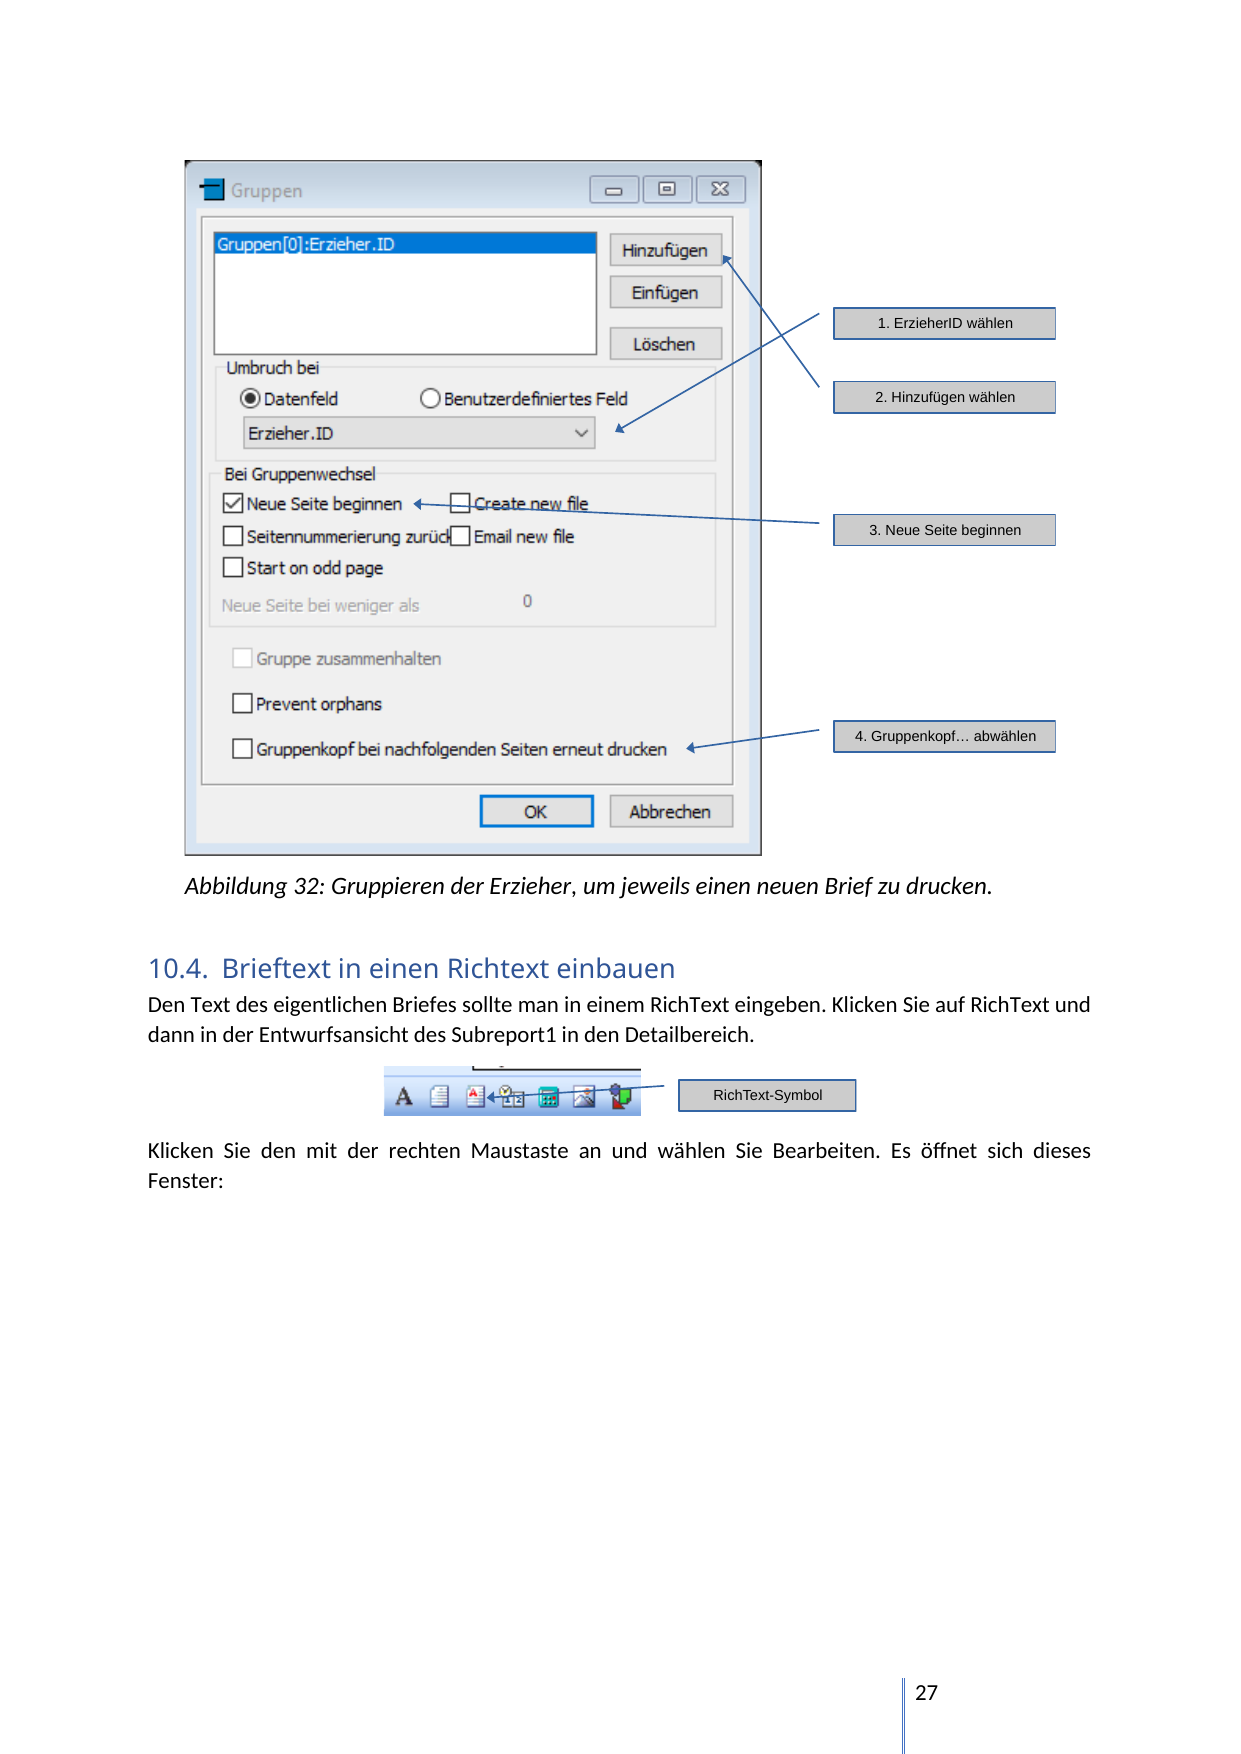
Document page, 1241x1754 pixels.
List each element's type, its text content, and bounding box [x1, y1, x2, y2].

text Den Text des eigentlichen Briefes sollte man in einem RichText eingeben. Klicken Sie auf RichText und dann in der Entwurfsansicht des Subreport1 in den Detailbereich. [148, 990, 1093, 1048]
subtitle Brieftext in einen Richtext einbauen [148, 950, 1093, 987]
text Abbildung 32: Gruppieren der Erzieher, um jeweils einen neuen Brief zu drucken. [184, 160, 1056, 901]
text Klicken Sie den mit der rechten Maustaste an und wählen Sie Bearbeiten. Es öffnet sich dieses Fenster: [148, 1067, 1093, 1194]
